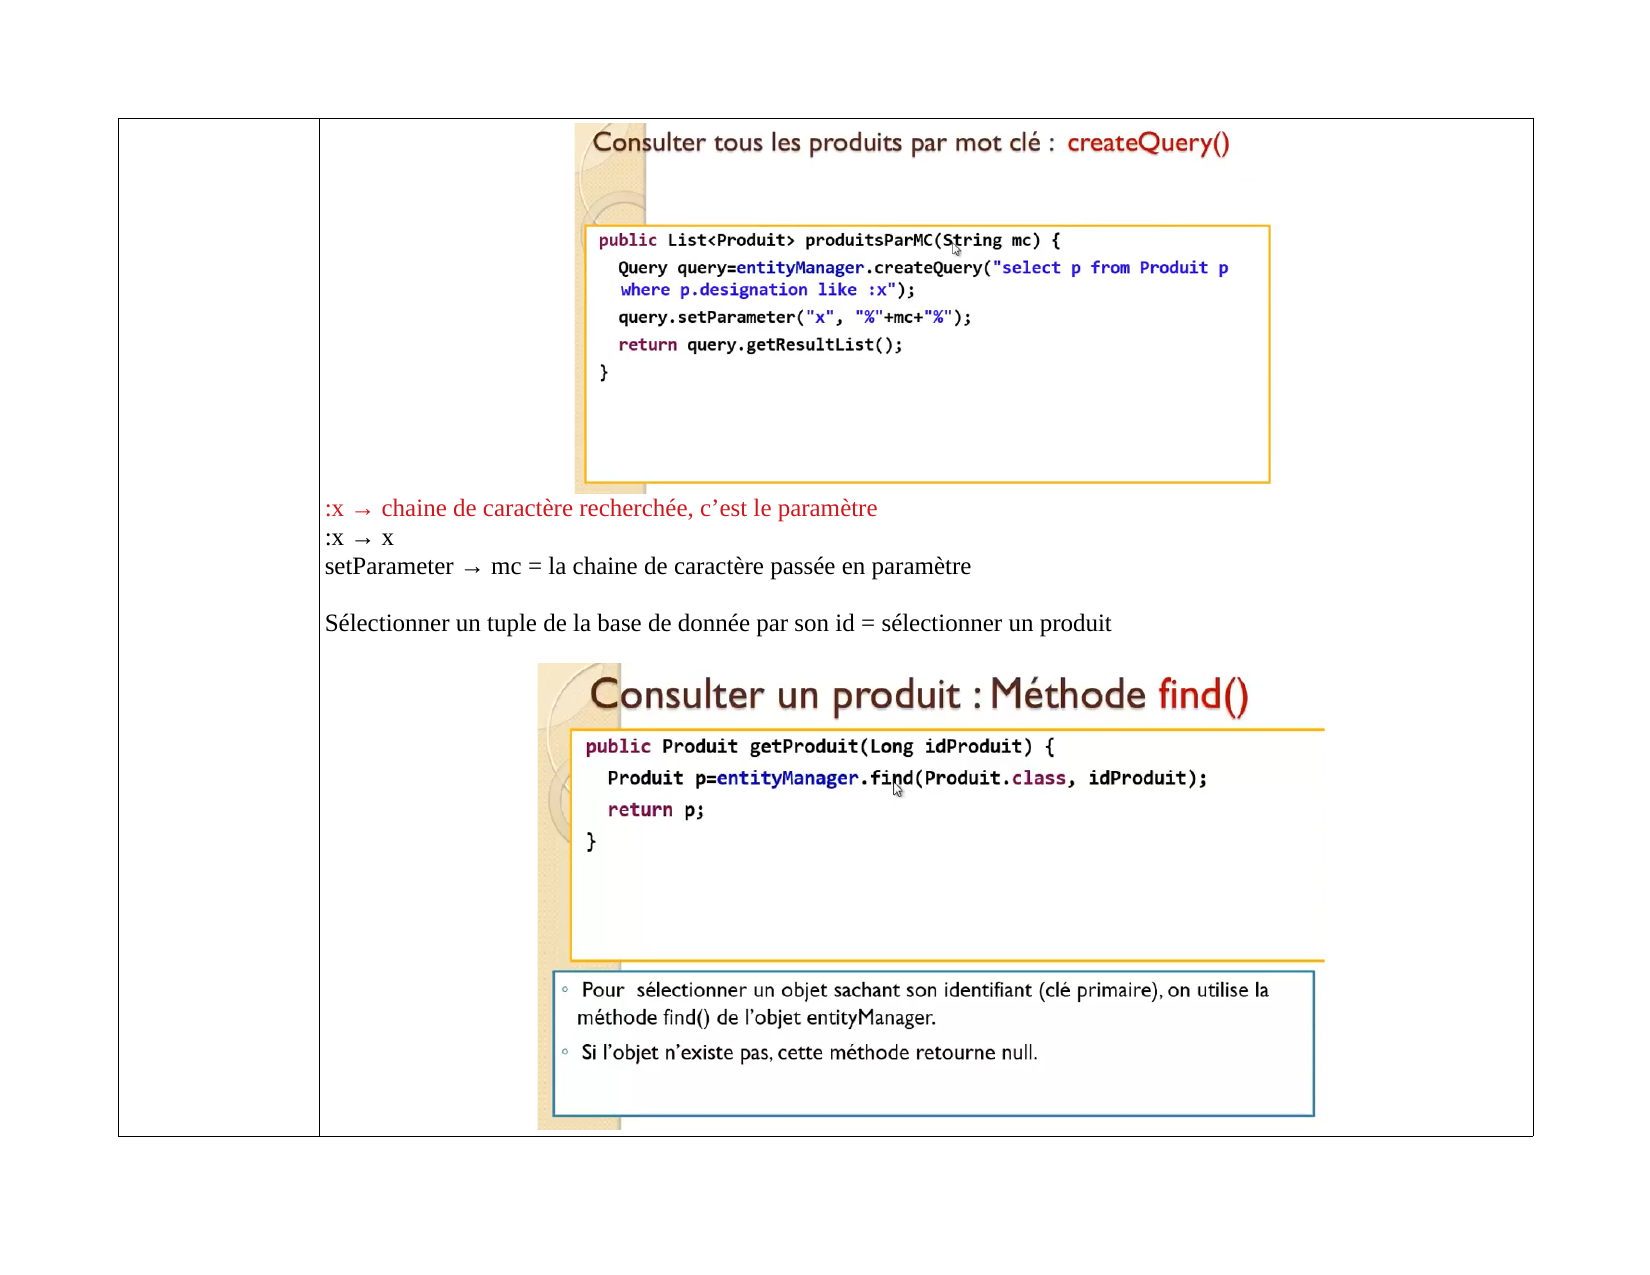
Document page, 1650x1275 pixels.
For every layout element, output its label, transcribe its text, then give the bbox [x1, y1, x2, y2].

table_cell [119, 119, 319, 1136]
table_cell Mapping objet relationnel → un objet Entity manager permet de gérer les entités. Sous Spring les annotations permettent de le supprimer, on l’injecte directement. → on spécifie l’unité de persistance à l’EntityManagerFactory, puis l’objet entityManger est initialisé grâce à EntityManagerFactory → l’entityManager avec persist(p) fait un INSERT INTO. Chaque opération se déroule au sein d’une transaction (commit, rollback), gérée grâce à un try /catch, obligatoire dans la gestion des données pour garantir la sécurité. Voici comment faire une transaction → avec spring le code technique ne sera plus rédigé (plomberie technique fournie) → sera utilisé uniquement entityManager.persist() Consulter la liste des produits (avec utilisation de l’entity manager) p permet de selectionner tous les champs de l’entité Produit p p ici c’est l’alias, j’aurais pu l’appeler c. si l’on veut cibler un attribut particulier de l’entité Produit on fait p.attribut désiré → une fois la requête effectuée, on récupère la liste avec query.getResultList(); la requete de createQuery est du HQL (Hibernate Query Langage) ou est spécifié uniquement les classes, jamais les tables on ne manipule pas les tables , mais les classes et les relations entre les classes 1 SGBD = 1 dialecte SQL HQL nommé aussi JPAQL → traduction universelle → Dialectes SQL des différents SGBD selon le SGBD utilisé Sélectionner les produit dont la désignation contient un mot clé :x → chaine de caractère recherchée, c’est le paramètre :x → x setParameter → mc = la chaine de caractère passée en paramètre Sélectionner un tuple de la base de donnée par son id = sélectionner un produit Mettre à jour un produit Supprimer un produit [320, 119, 1533, 1136]
picture [537, 663, 1325, 1130]
picture [574, 123, 1277, 494]
